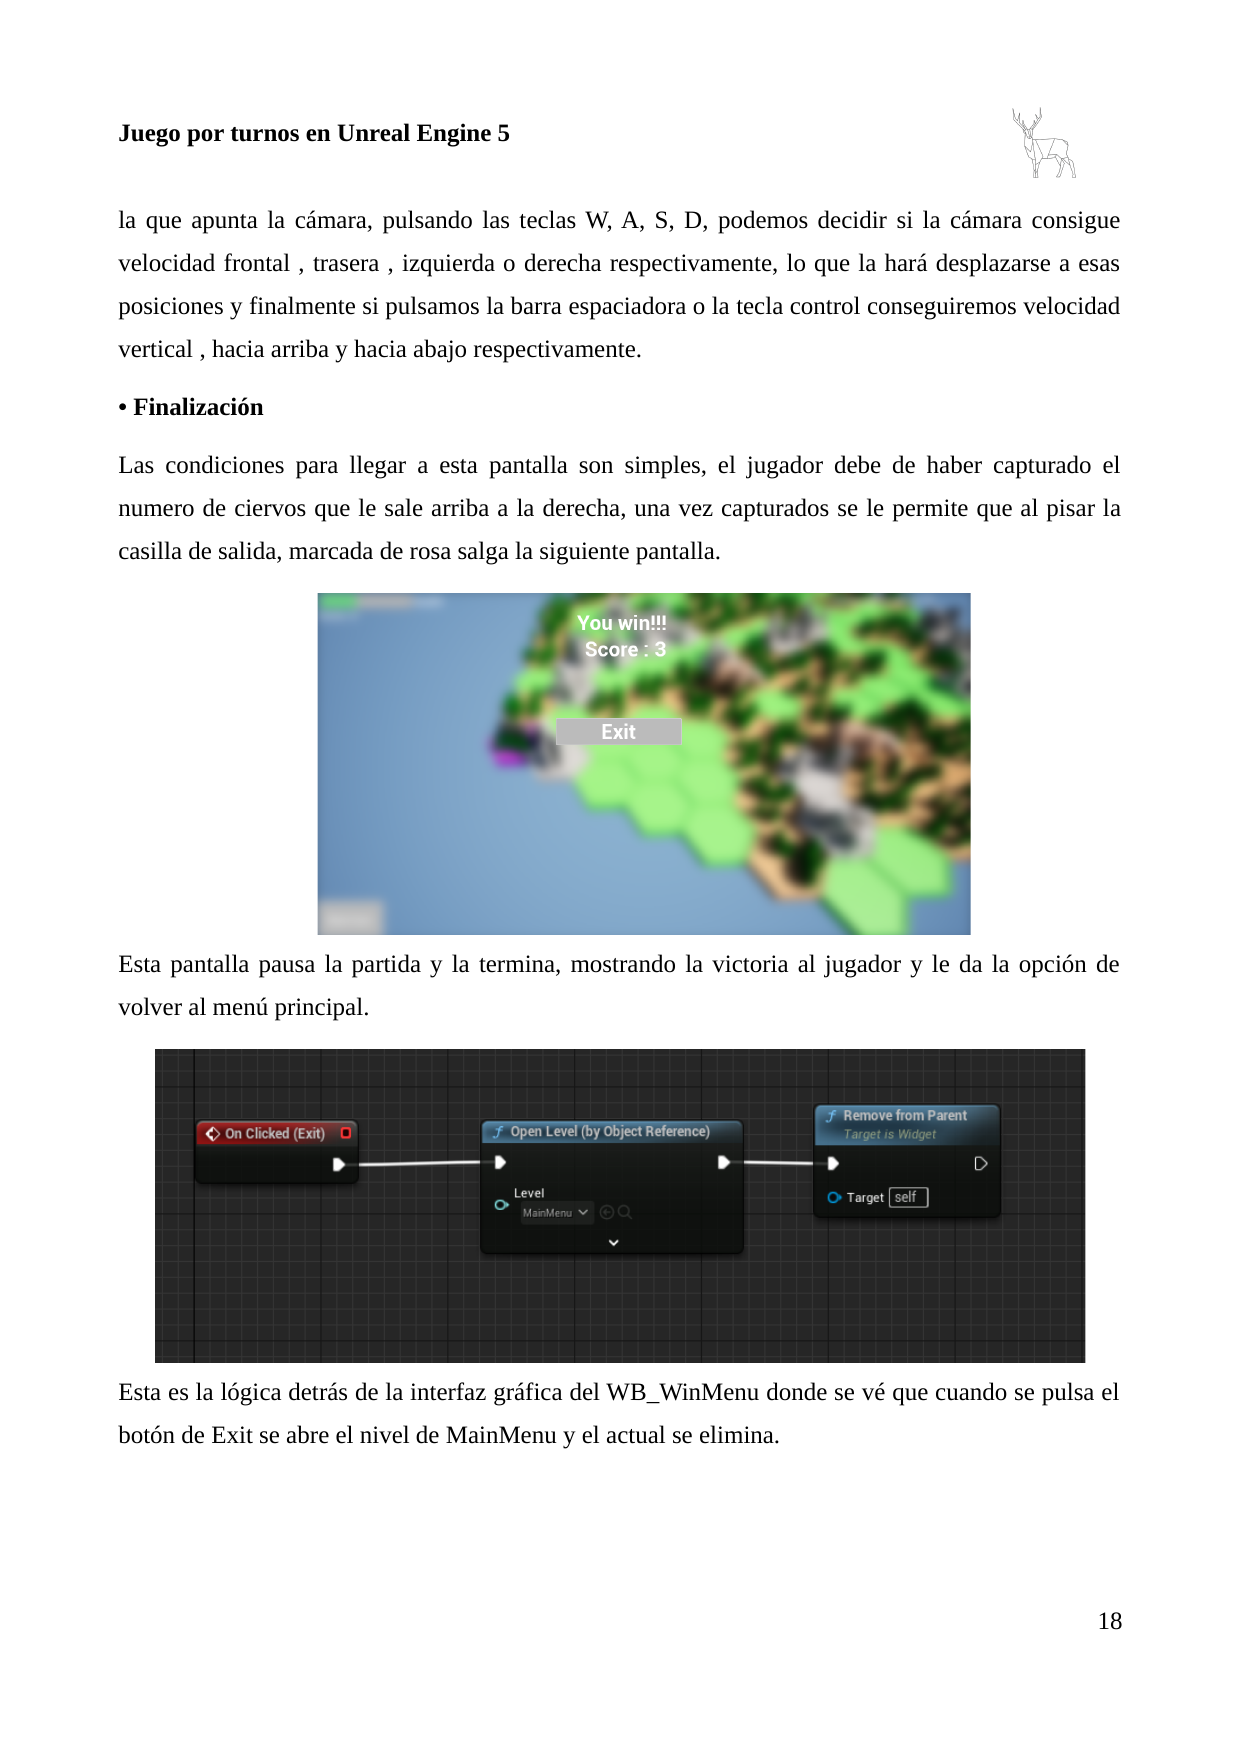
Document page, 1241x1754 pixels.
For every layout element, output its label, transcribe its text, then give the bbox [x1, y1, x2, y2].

text la que apunta la cámara, pulsando las teclas W, A, S, D, podemos decidir si la cámara consigue velocidad frontal , trasera , izquierda o derecha respectivamente, lo que la hará desplazarse a esas posiciones y finalmente si pulsamos la barra espaciadora o la tecla control conseguiremos velocidad vertical , hacia arriba y hacia abajo respectivamente. [118, 205, 1122, 363]
picture [1004, 98, 1091, 186]
text • Finalización [118, 392, 1122, 421]
text Las condiciones para llegar a esta pantalla son simples, el jugador debe de haber capturado el numero de ciervos que le sale arriba a la derecha, una vez capturados se le permite que al pisar la casilla de salida, marcada de rosa salga la siguiente pantalla. [118, 450, 1122, 565]
picture [155, 1049, 1086, 1363]
picture [317, 593, 971, 935]
text Esta es la lógica detrás de la interfaz gráfica del WB_WinMenu donde se vé que cuando se pulsa el botón de Exit se abre el nivel de MainMenu y el actual se elimina. [118, 1050, 1122, 1449]
text Esta pantalla pausa la partida y la termina, mostrando la victoria al jugador y le da la opción de volver al menú principal. [118, 594, 1122, 1021]
